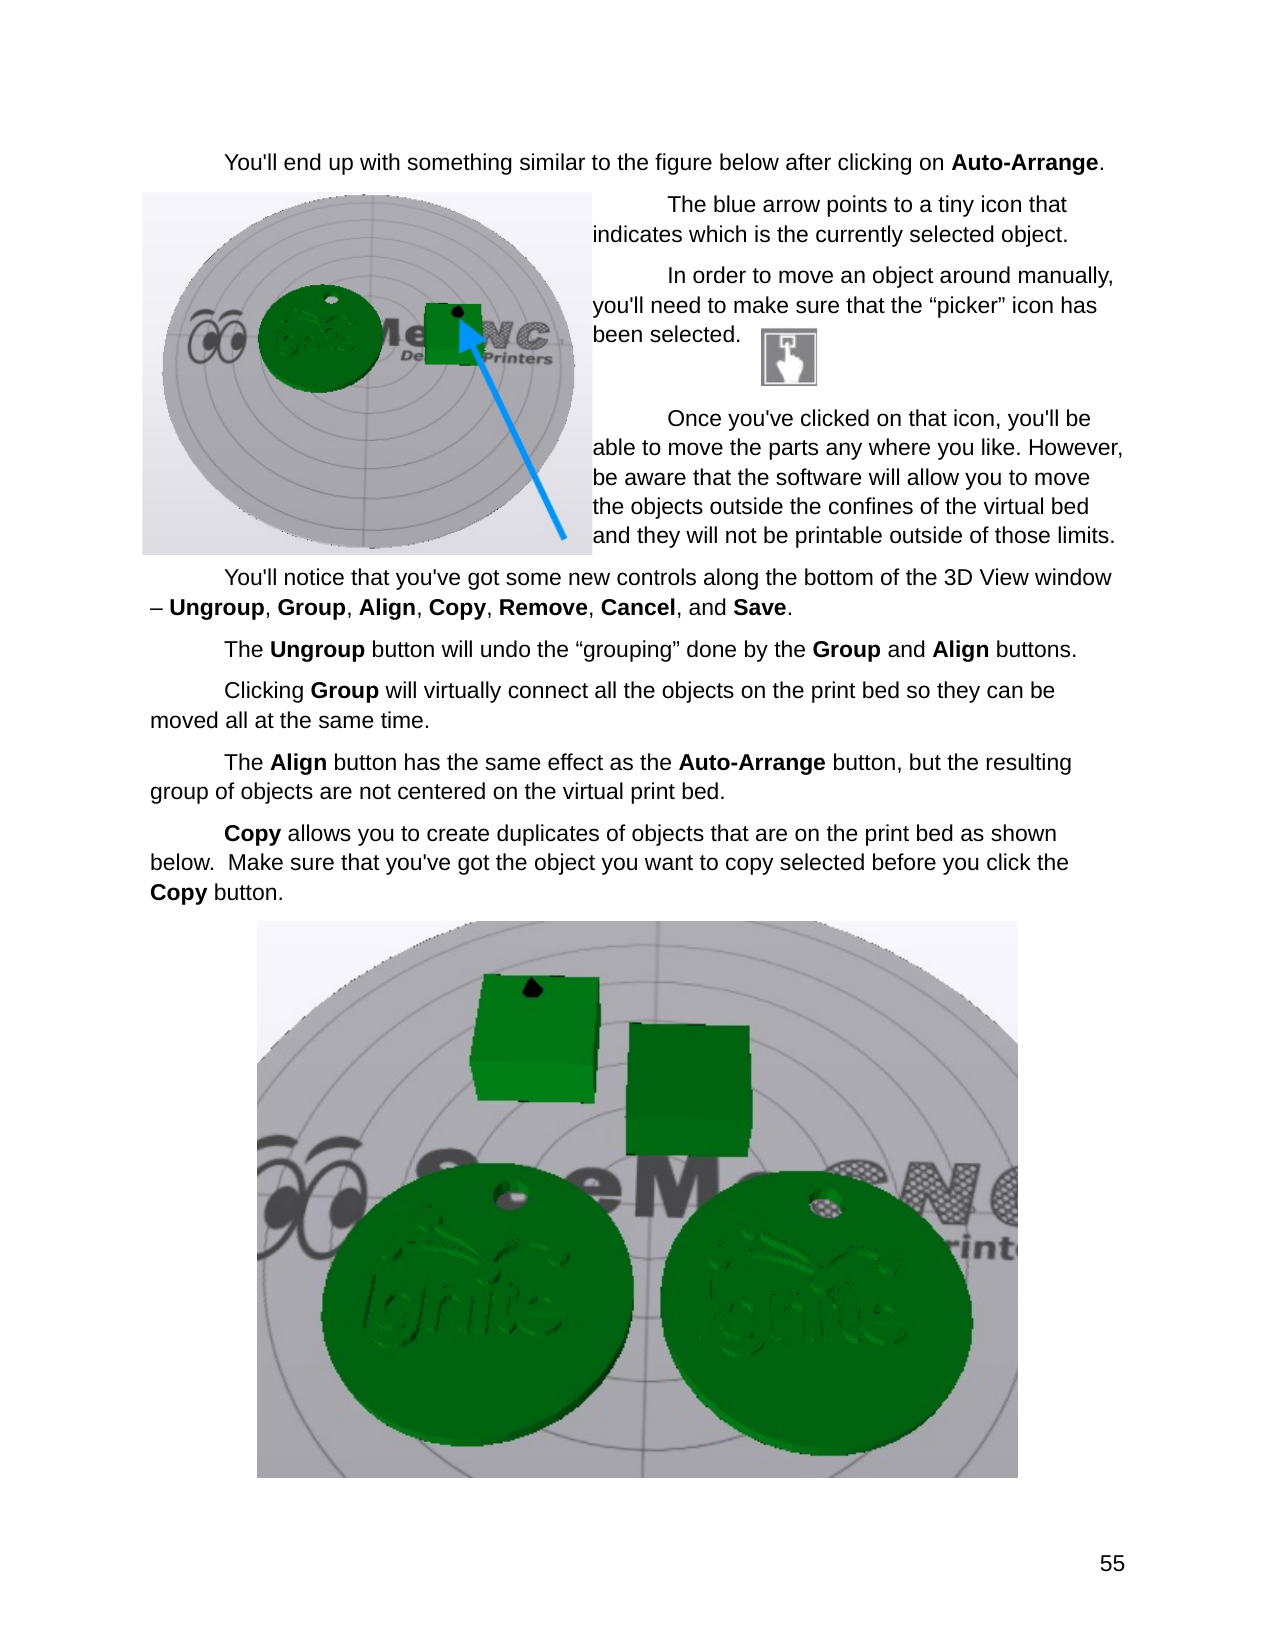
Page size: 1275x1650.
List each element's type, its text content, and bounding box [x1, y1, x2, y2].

picture [257, 921, 1018, 1478]
text Once you've clicked on that icon, you'll be able to move the parts any where you like. However, be aware that the software will allow you to move the objects outside the confines of the virtual bed and they will not be printable outside of those limits. [593, 406, 1125, 549]
text The Ungroup button will undo the “grouping” done by the Group and Align buttons. [150, 636, 1125, 662]
text You'll notice that you've got some new controls along the bottom of the 3D View window – Ungroup, Group, Align, Copy, Remove, Cancel, and Save. [150, 565, 1125, 620]
text The Align button has the same effect as the Auto-Arrange button, but the resulting group of objects are not centered on the virtual print bed. [150, 749, 1125, 804]
picture [142, 192, 593, 555]
text The blue arrow points to a tiny icon that indicates which is the currently selected object. [593, 192, 1125, 247]
text Clicking Group will virtually connect all the objects on the print bed so they can be moved all at the same time. [150, 678, 1125, 733]
text Copy allows you to create duplicates of objects that are on the print bed as shown below. Make sure that you've got the object you want to copy selected before you click the Copy button. [150, 821, 1125, 905]
text In order to move an object around manually, you'll need to make sure that the “picker” icon has been selected. [593, 263, 1125, 347]
picture [761, 327, 818, 386]
text You'll end up with something similar to the figure below after clicking on Auto-Arrange. [150, 150, 1125, 176]
